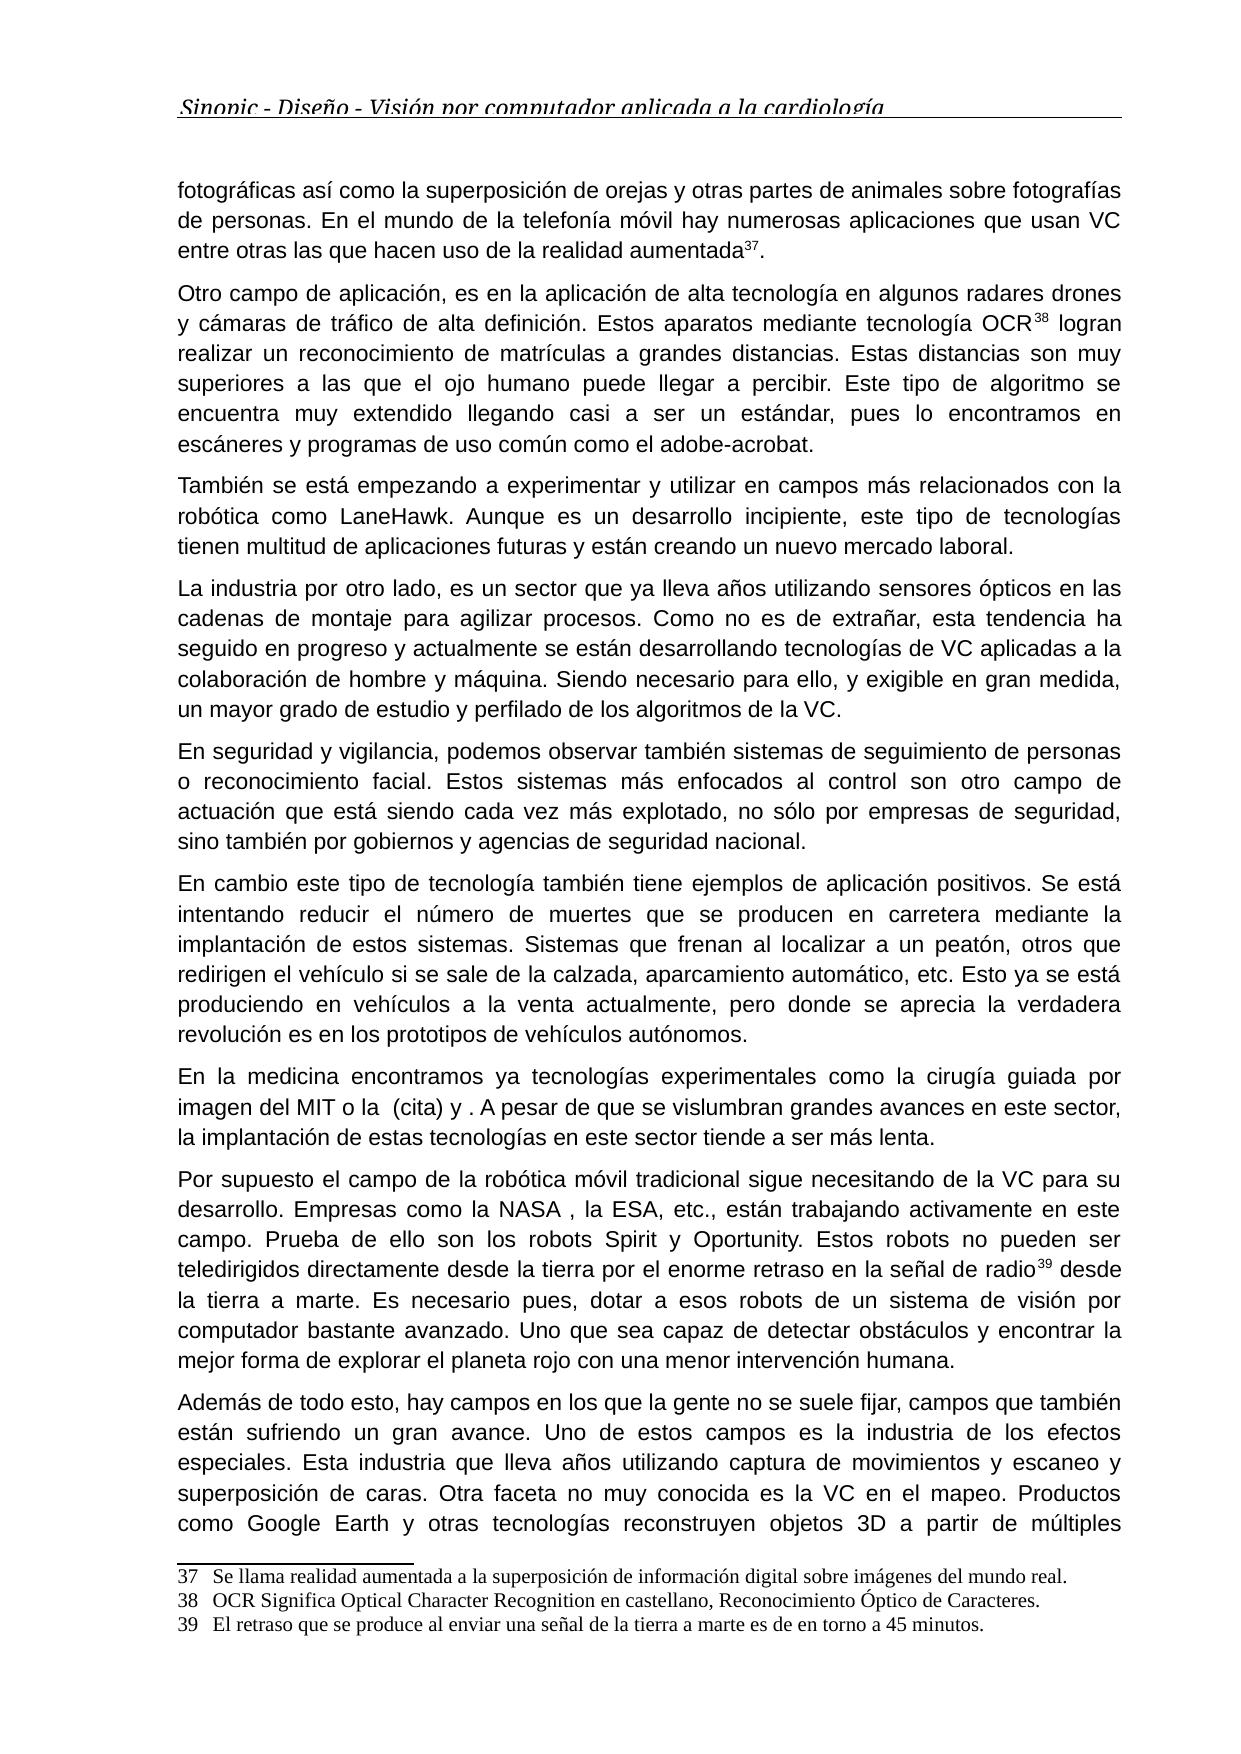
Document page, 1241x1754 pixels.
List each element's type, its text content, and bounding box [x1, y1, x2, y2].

list También se está empezando a experimentar y utilizar en campos más relacionados con la robótica como LaneHawk. Aunque es un desarrollo incipiente, este tipo de tecnologías tienen multitud de aplicaciones futuras y están creando un nuevo mercado laboral. [177, 472, 1122, 559]
list En cambio este tipo de tecnología también tiene ejemplos de aplicación positivos. Se está intentando reducir el número de muertes que se producen en carretera mediante la implantación de estos sistemas. Sistemas que frenan al localizar a un peatón, otros que redirigen el vehículo si se sale de la calzada, aparcamiento automático, etc. Esto ya se está produciendo en vehículos a la venta actualmente, pero donde se aprecia la verdadera revolución es en los prototipos de vehículos autónomos. [177, 870, 1122, 1048]
list OCR Significa Optical Character Recognition en castellano, Reconocimiento Óptico de Caracteres. [177, 1588, 1122, 1612]
list Se llama realidad aumentada a la superposición de información digital sobre imágenes del mundo real. [177, 1564, 1122, 1588]
list La industria por otro lado, es un sector que ya lleva años utilizando sensores ópticos en las cadenas de montaje para agilizar procesos. Como no es de extrañar, esta tendencia ha seguido en progreso y actualmente se están desarrollando tecnologías de VC aplicadas a la colaboración de hombre y máquina. Siendo necesario para ello, y exigible en gran medida, un mayor grado de estudio y perfilado de los algoritmos de la VC. [177, 575, 1122, 722]
list En seguridad y vigilancia, podemos observar también sistemas de seguimiento de personas o reconocimiento facial. Estos sistemas más enfocados al control son otro campo de actuación que está siendo cada vez más explotado, no sólo por empresas de seguridad, sino también por gobiernos y agencias de seguridad nacional. [177, 738, 1122, 855]
list Por supuesto el campo de la robótica móvil tradicional sigue necesitando de la VC para su desarrollo. Empresas como la NASA , la ESA, etc., están trabajando activamente en este campo. Prueba de ello son los robots Spirit y Oportunity. Estos robots no pueden ser teledirigidos directamente desde la tierra por el enorme retraso en la señal de radio desde la tierra a marte. Es necesario pues, dotar a esos robots de un sistema de visión por computador bastante avanzado. Uno que sea capaz de detectar obstáculos y encontrar la mejor forma de explorar el planeta rojo con una menor intervención humana. [177, 1166, 1122, 1373]
list Otro campo de aplicación, es en la aplicación de alta tecnología en algunos radares drones y cámaras de tráfico de alta definición. Estos aparatos mediante tecnología OCR logran realizar un reconocimiento de matrículas a grandes distancias. Estas distancias son muy superiores a las que el ojo humano puede llegar a percibir. Este tipo de algoritmo se encuentra muy extendido llegando casi a ser un estándar, pues lo encontramos en escáneres y programas de uso común como el adobe-acrobat. [177, 279, 1122, 457]
list El retraso que se produce al enviar una señal de la tierra a marte es de en torno a 45 minutos. [177, 1612, 1122, 1636]
list En la medicina encontramos ya tecnologías experimentales como la cirugía guiada por imagen del MIT o la (cita) y . A pesar de que se vislumbran grandes avances en este sector, la implantación de estas tecnologías en este sector tiende a ser más lenta. [177, 1063, 1122, 1150]
list fotográficas así como la superposición de orejas y otras partes de animales sobre fotografías de personas. En el mundo de la telefonía móvil hay numerosas aplicaciones que usan VC entre otras las que hacen uso de la realidad aumentada. [177, 177, 1122, 264]
list Además de todo esto, hay campos en los que la gente no se suele fijar, campos que también están sufriendo un gran avance. Uno de estos campos es la industria de los efectos especiales. Esta industria que lleva años utilizando captura de movimientos y escaneo y superposición de caras. Otra faceta no muy conocida es la VC en el mapeo. Productos como Google Earth y otras tecnologías reconstruyen objetos 3D a partir de múltiples [177, 1389, 1122, 1536]
